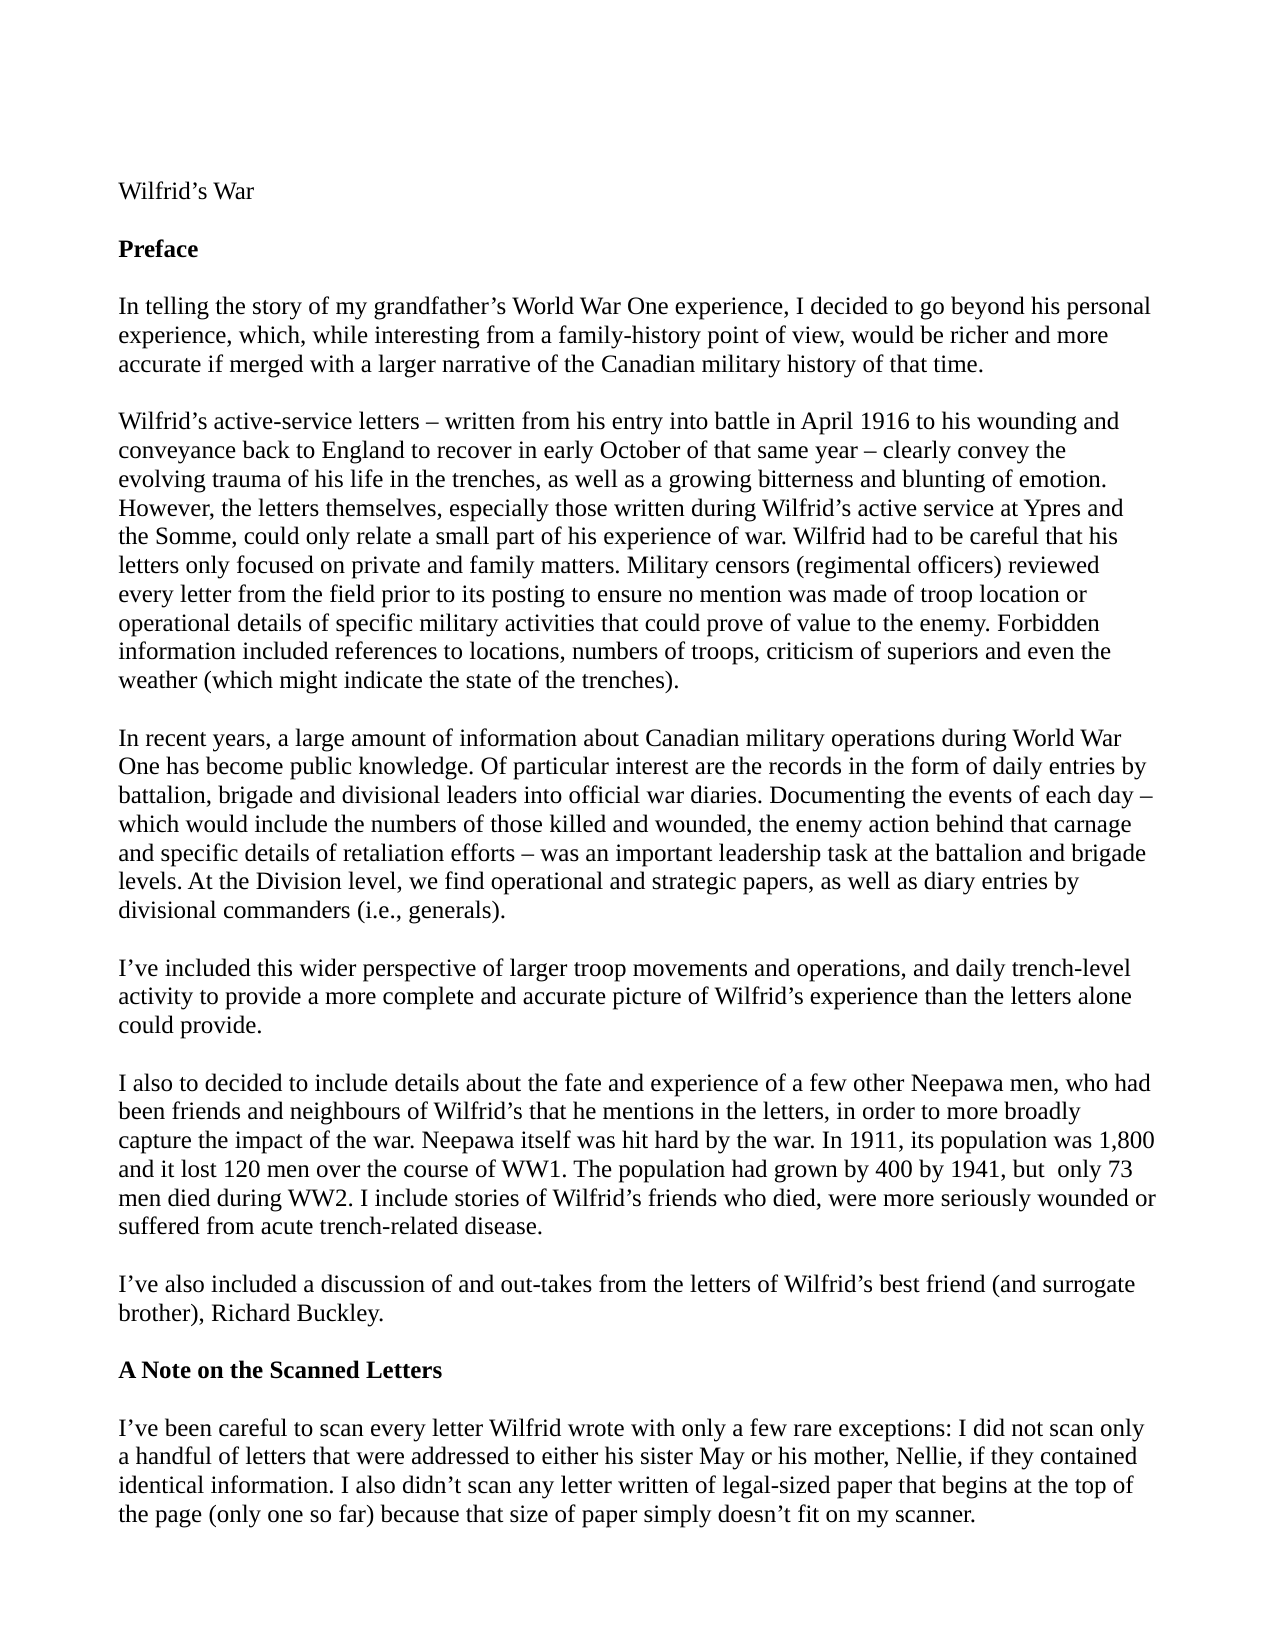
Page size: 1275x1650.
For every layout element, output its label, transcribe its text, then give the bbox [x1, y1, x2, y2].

text A Note on the Scanned Letters [118, 1355, 1157, 1384]
text I’ve included this wider perspective of larger troop movements and operations, and daily trench-level activity to provide a more complete and accurate picture of Wilfrid’s experience than the letters alone could provide. [118, 953, 1157, 1039]
text I’ve been careful to scan every letter Wilfrid wrote with only a few rare exceptions: I did not scan only a handful of letters that were addressed to either his sister May or his mother, Nellie, if they contained identical information. I also didn’t scan any letter written of legal-sized paper that begins at the top of the page (only one so far) because that size of paper simply doesn’t fit on my scanner. [118, 1413, 1157, 1528]
text I’ve also included a discussion of and out-takes from the letters of Wilfrid’s best friend (and surrogate brother), Richard Buckley. [118, 1269, 1157, 1326]
text I also to decided to include details about the fate and experience of a few other Neepawa men, who had been friends and neighbours of Wilfrid’s that he mentions in the letters, in order to more broadly capture the impact of the war. Neepawa itself was hit hard by the war. In 1911, its population was 1,800 and it lost 120 men over the course of WW1. The population had grown by 400 by 1941, but only 73 men died during WW2. I include stories of Wilfrid’s friends who died, were more seriously wounded or suffered from acute trench-related disease. [118, 1068, 1157, 1240]
text In recent years, a large amount of information about Canadian military operations during World War One has become public knowledge. Of particular interest are the records in the form of daily entries by battalion, brigade and divisional leaders into official war diaries. Documenting the events of each day – which would include the numbers of those killed and wounded, the enemy action behind that carnage and specific details of retaliation efforts – was an important leadership task at the battalion and brigade levels. At the Division level, we find operational and strategic papers, as well as diary entries by divisional commanders (i.e., generals). [118, 723, 1157, 924]
text Wilfrid’s active-service letters – written from his entry into battle in April 1916 to his wounding and conveyance back to England to recover in early October of that same year – clearly convey the evolving trauma of his life in the trenches, as well as a growing bitterness and blunting of emotion. However, the letters themselves, especially those written during Wilfrid’s active service at Ypres and the Somme, could only relate a small part of his experience of war. Wilfrid had to be careful that his letters only focused on private and family matters. Military censors (regimental officers) reviewed every letter from the field prior to its posting to ensure no mention was made of troop location or operational details of specific military activities that could prove of value to the enemy. Forbidden information included references to locations, numbers of troops, criticism of superiors and even the weather (which might indicate the state of the trenches). [118, 406, 1157, 694]
text In telling the story of my grandfather’s World War One experience, I decided to go beyond his personal experience, which, while interesting from a family-history point of view, would be richer and more accurate if merged with a larger narrative of the Canadian military history of that time. [118, 291, 1157, 378]
text Preface [118, 234, 1157, 263]
text Wilfrid’s War [118, 176, 1157, 205]
